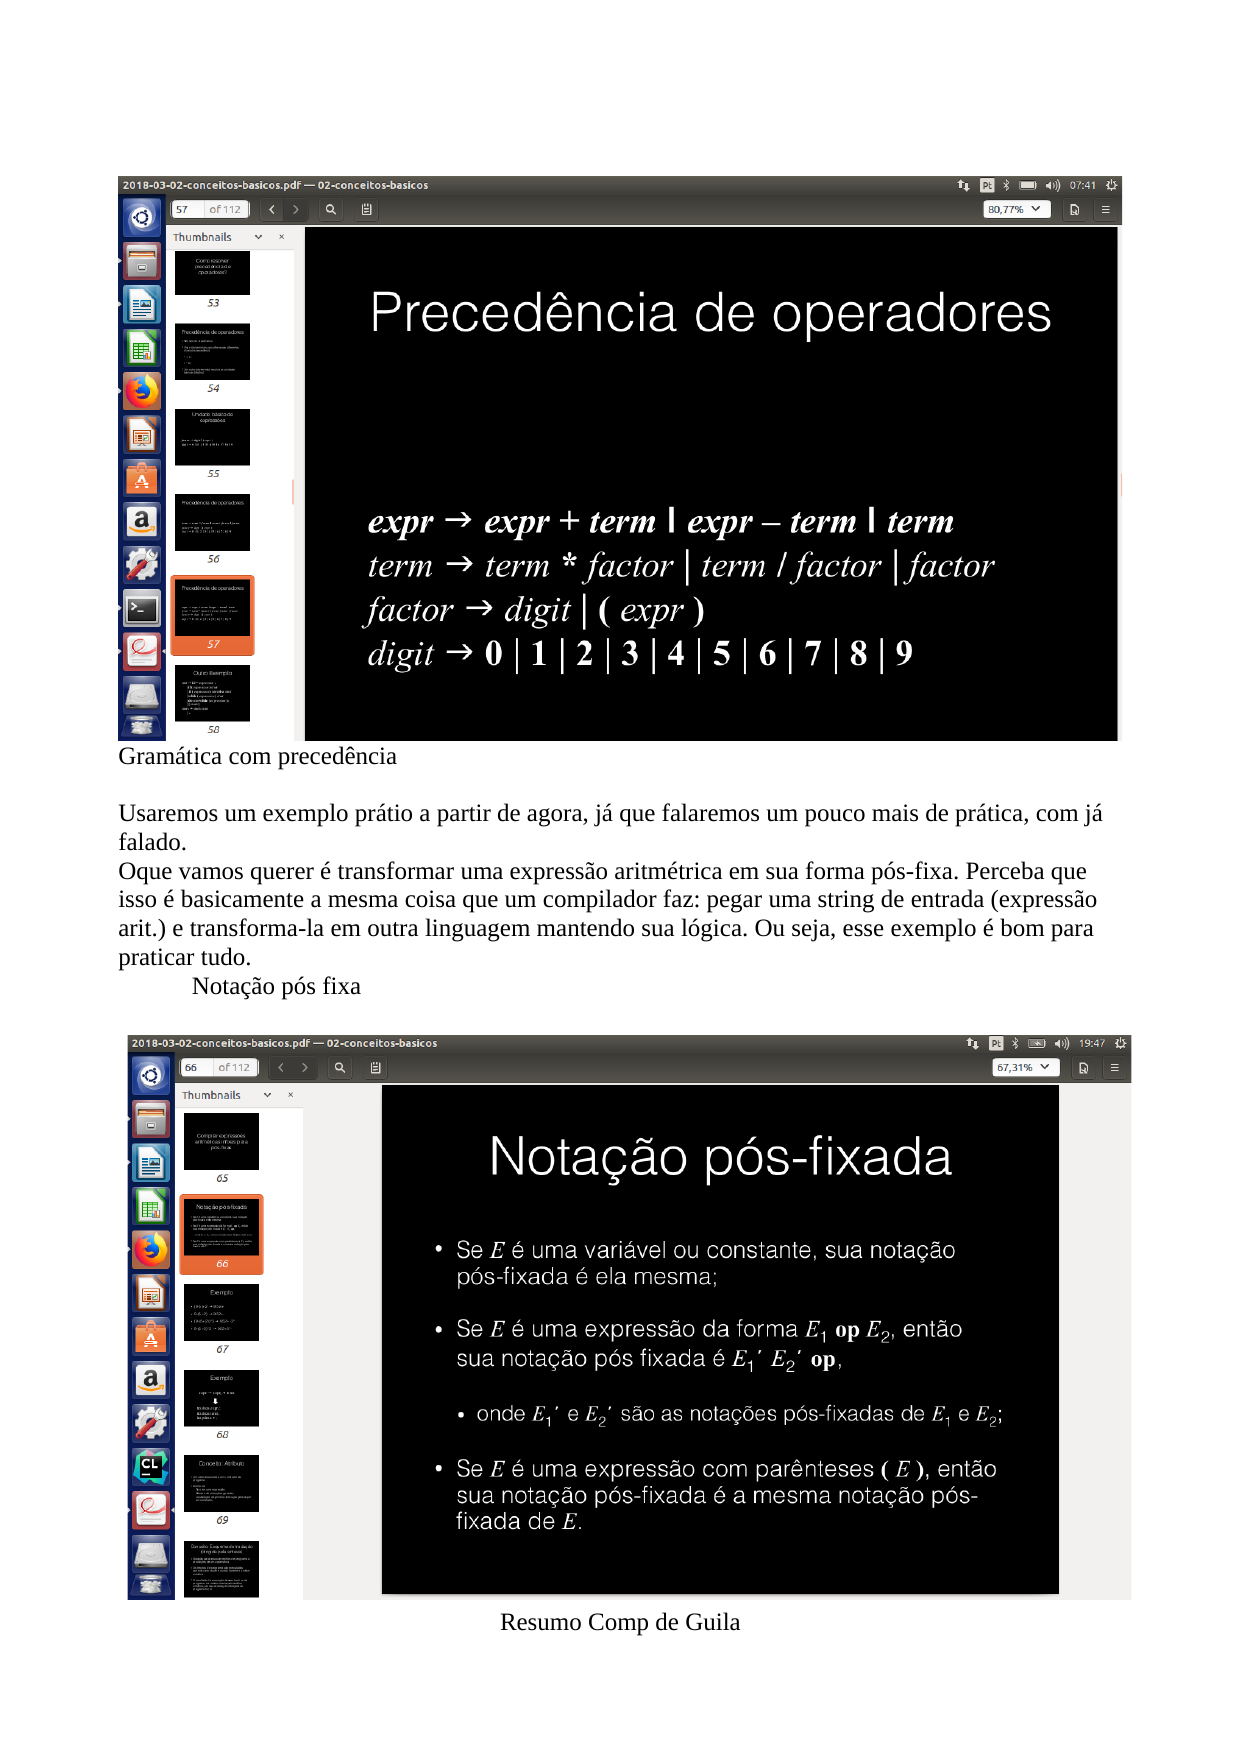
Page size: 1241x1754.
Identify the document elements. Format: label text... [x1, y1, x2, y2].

picture [127, 1035, 1132, 1600]
text Usaremos um exemplo prátio a partir de agora, já que falaremos um pouco mais de prática, com já falado. [118, 798, 1122, 856]
text Gramática com precedência [118, 741, 1122, 769]
text Oque vamos querer é transformar uma expressão aritmétrica em sua forma pós-fixa. Perceba que isso é basicamente a mesma coisa que um compilador faz: pegar uma string de entrada (expressão arit.) e transforma-la em outra linguagem mantendo sua lógica. Ou seja, esse exemplo é bom para praticar tudo. [118, 856, 1122, 971]
text Notação pós fixa [118, 971, 1122, 999]
picture [118, 176, 1123, 741]
